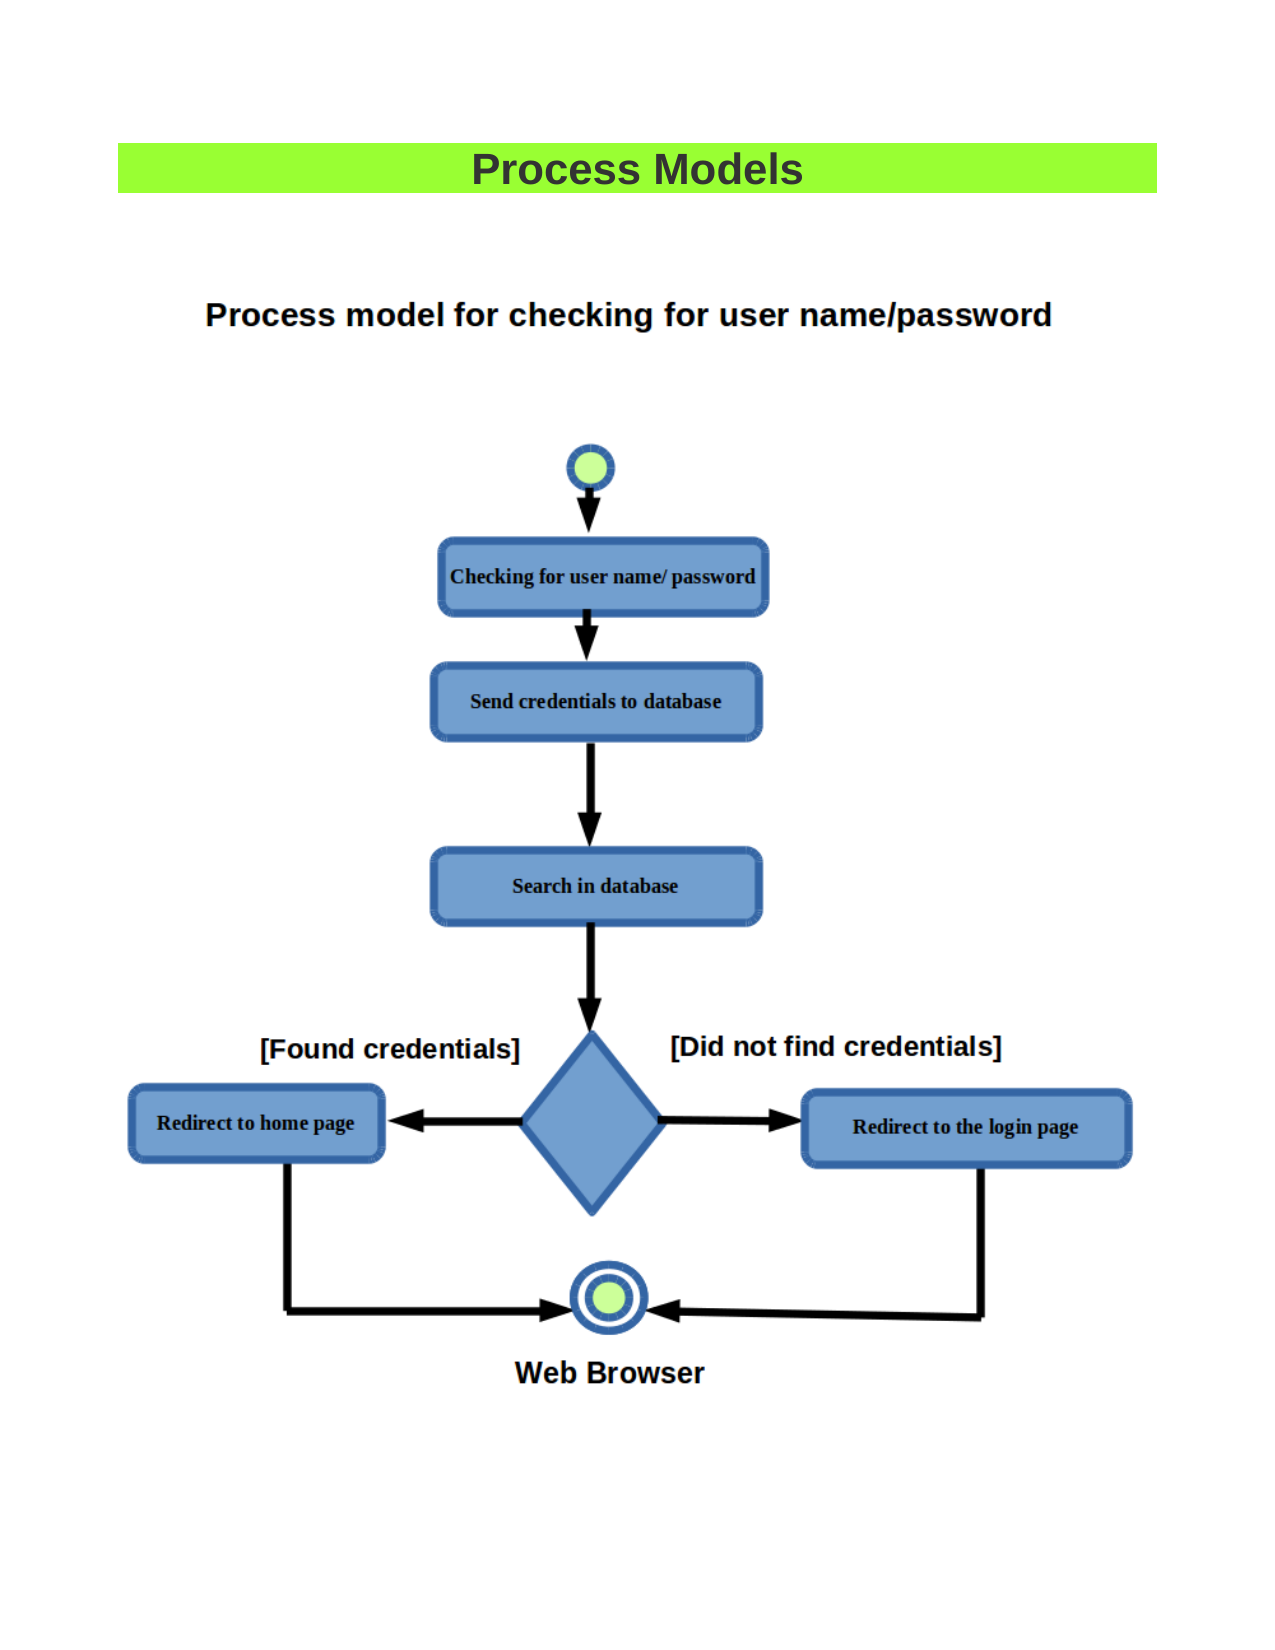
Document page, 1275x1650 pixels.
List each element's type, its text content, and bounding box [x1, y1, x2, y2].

picture [126, 204, 1165, 1549]
subtitle Process Models [118, 143, 1157, 193]
